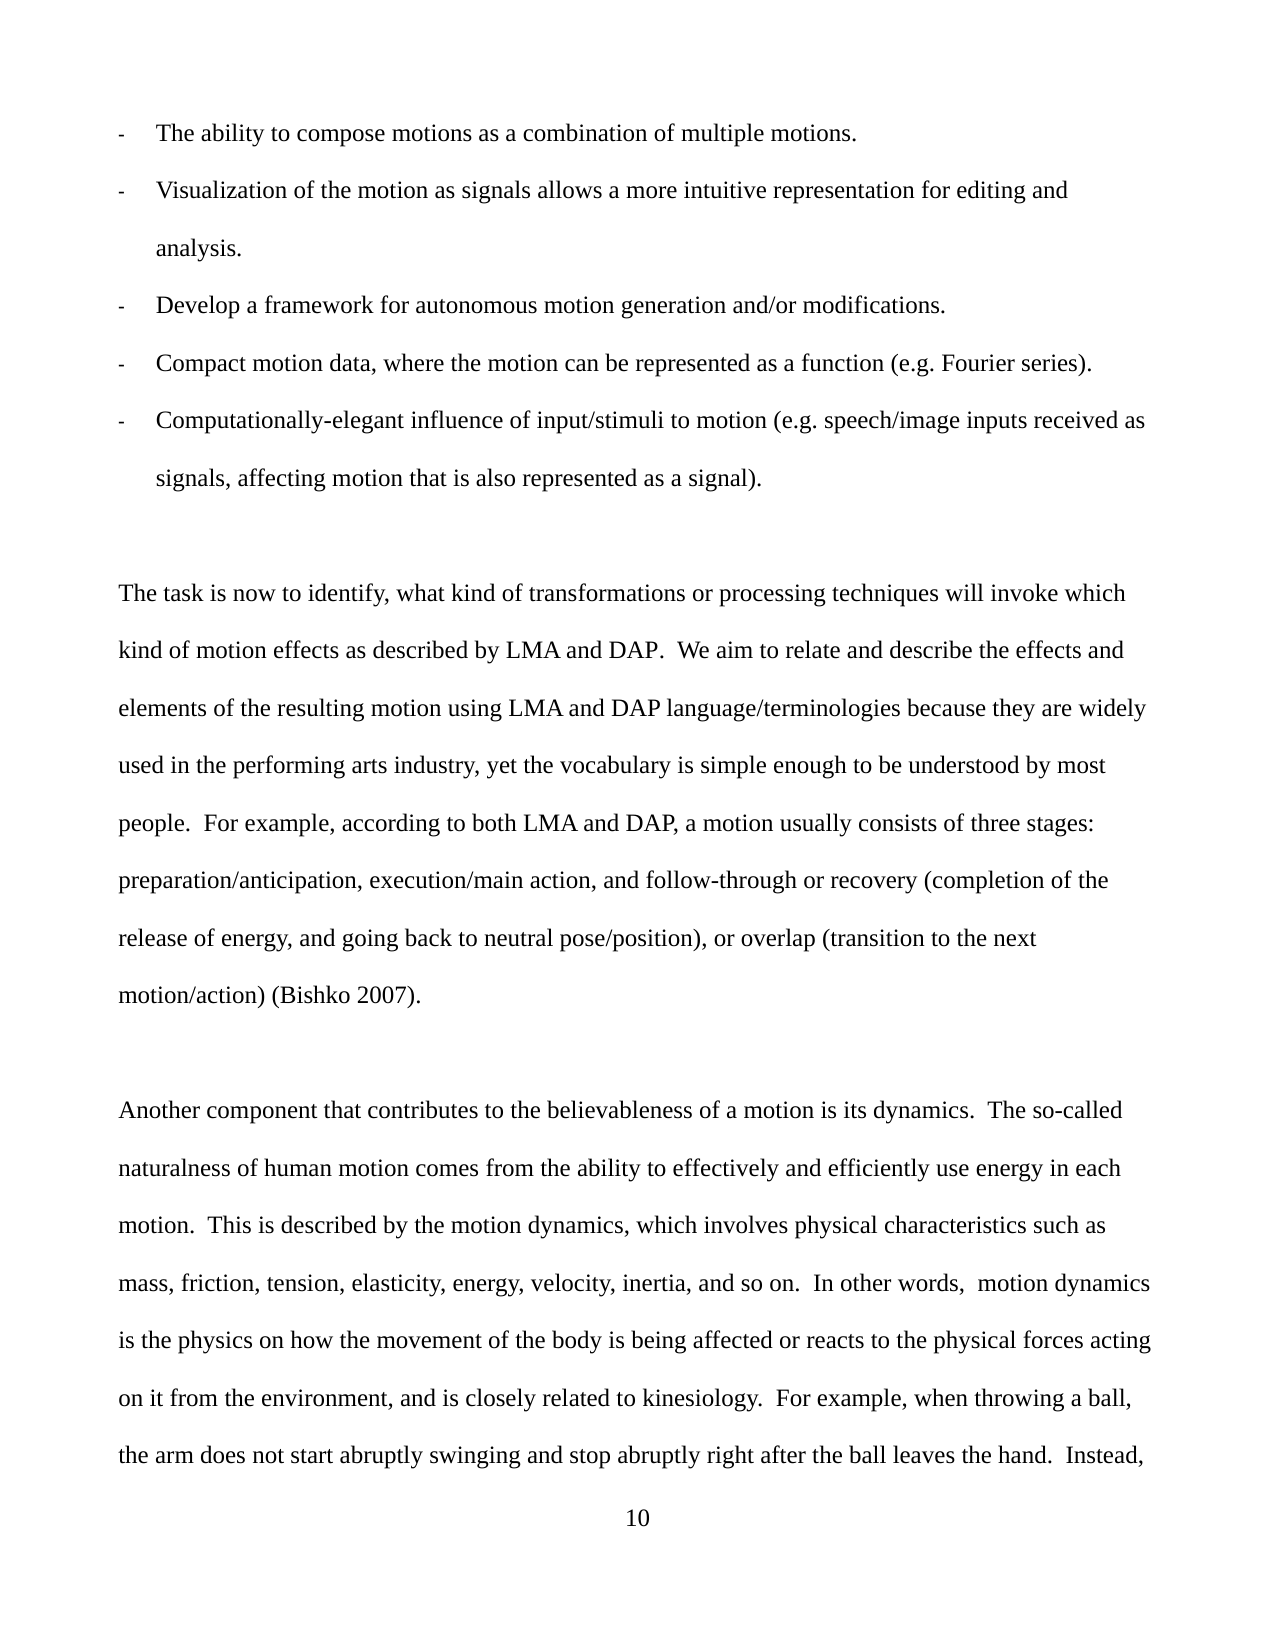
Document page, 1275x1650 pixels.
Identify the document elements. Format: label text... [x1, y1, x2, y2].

list Compact motion data, where the motion can be represented as a function (e.g. Fourier series). [118, 348, 1157, 377]
text Another component that contributes to the believableness of a motion is its dynamics. The so-called naturalness of human motion comes from the ability to effectively and efficiently use energy in each motion. This is described by the motion dynamics, which involves physical characteristics such as mass, friction, tension, elasticity, energy, velocity, inertia, and so on. In other words, motion dynamics is the physics on how the movement of the body is being affected or reacts to the physical forces acting on it from the environment, and is closely related to kinesiology. For example, when throwing a ball, the arm does not start abruptly swinging and stop abruptly right after the ball leaves the hand. Instead, [118, 1096, 1157, 1469]
list The ability to compose motions as a combination of multiple motions. [118, 118, 1157, 147]
list Computationally-elegant influence of input/stimuli to motion (e.g. speech/image inputs received as signals, affecting motion that is also represented as a signal). [118, 406, 1157, 492]
list Visualization of the motion as signals allows a more intuitive representation for editing and analysis. [118, 176, 1157, 262]
text The task is now to identify, what kind of transformations or processing techniques will invoke which kind of motion effects as described by LMA and DAP. We aim to relate and describe the effects and elements of the resulting motion using LMA and DAP language/terminologies because they are widely used in the performing arts industry, yet the vocabulary is simple enough to be understood by most people. For example, according to both LMA and DAP, a motion usually consists of three stages: preparation/anticipation, execution/main action, and follow-through or recovery (completion of the release of energy, and going back to neutral pose/position), or overlap (transition to the next motion/action) (Bishko 2007). [118, 578, 1157, 1009]
list Develop a framework for autonomous motion generation and/or modifications. [118, 291, 1157, 319]
